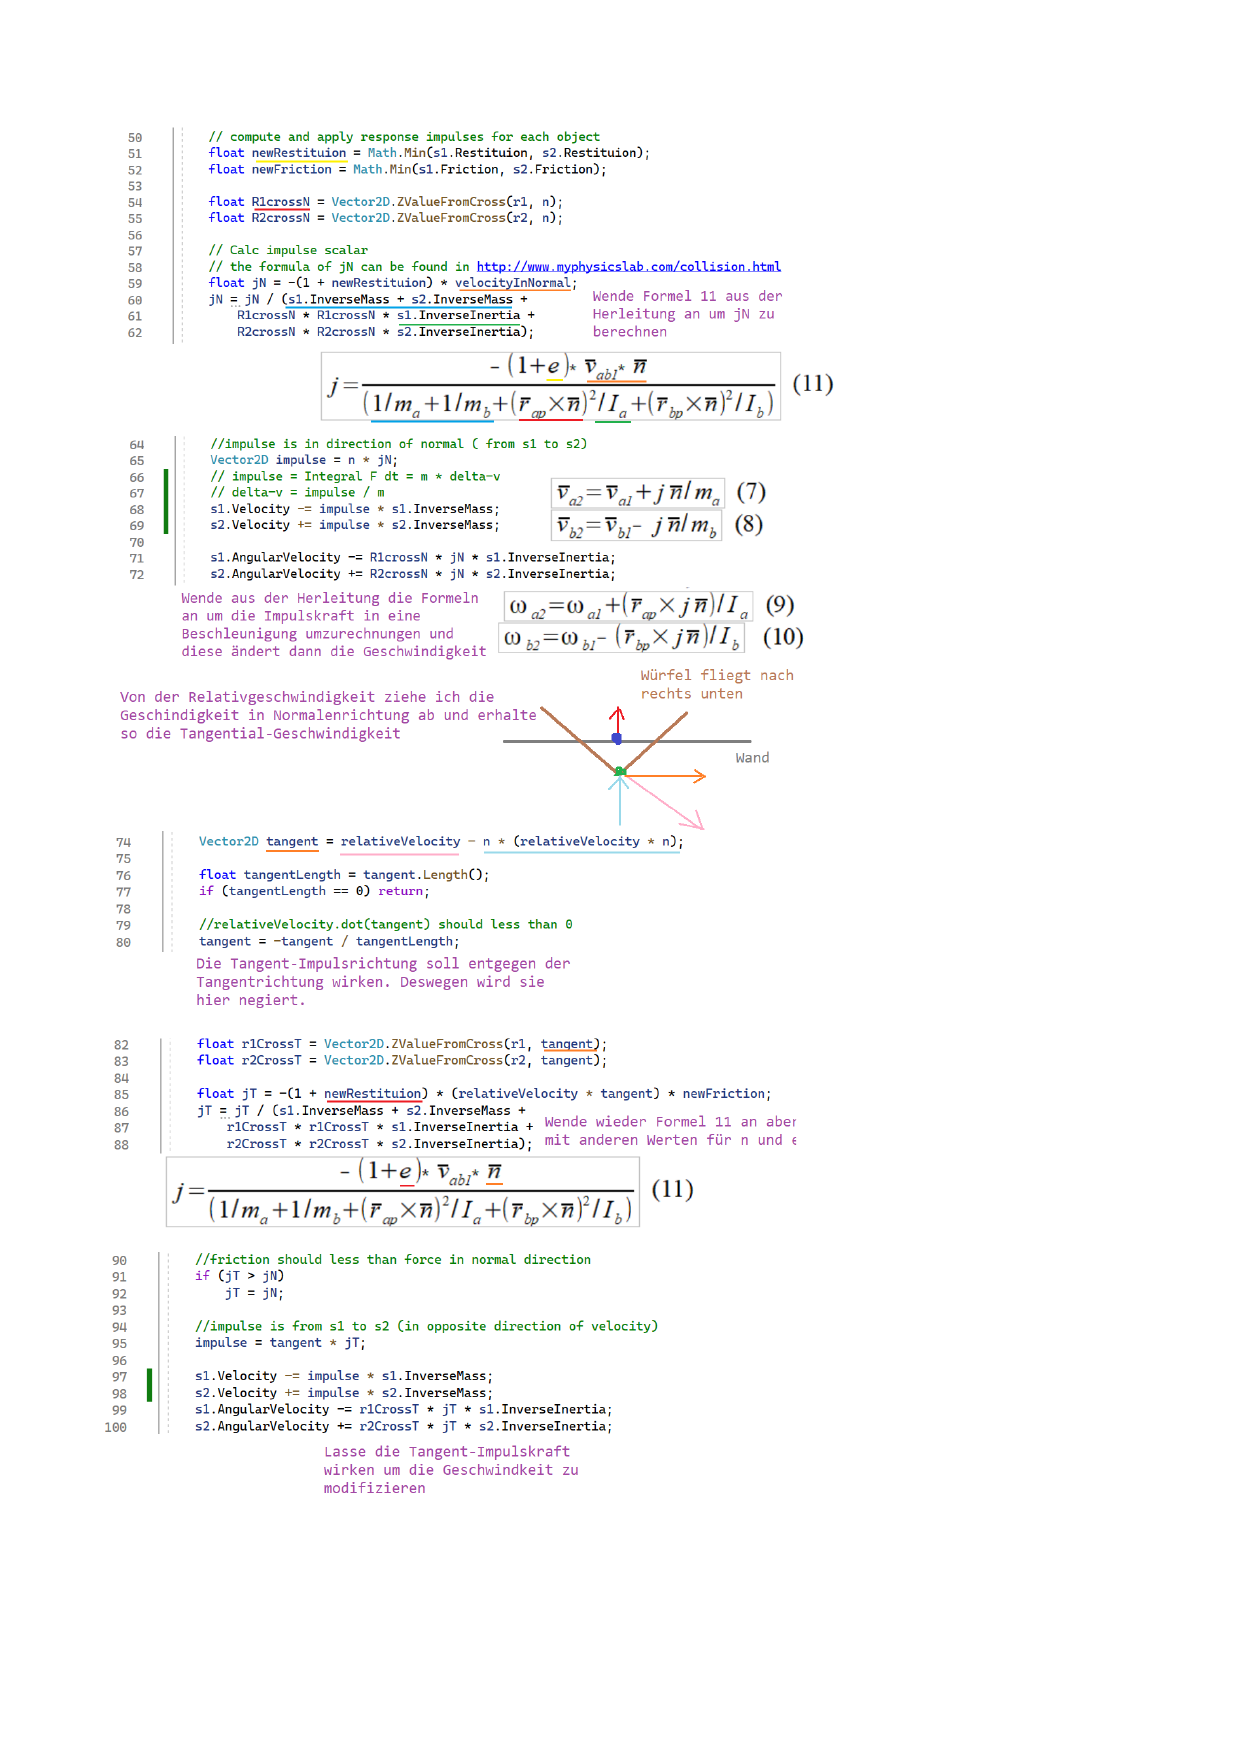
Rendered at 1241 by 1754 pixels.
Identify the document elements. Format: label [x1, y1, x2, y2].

picture [101, 661, 797, 1498]
